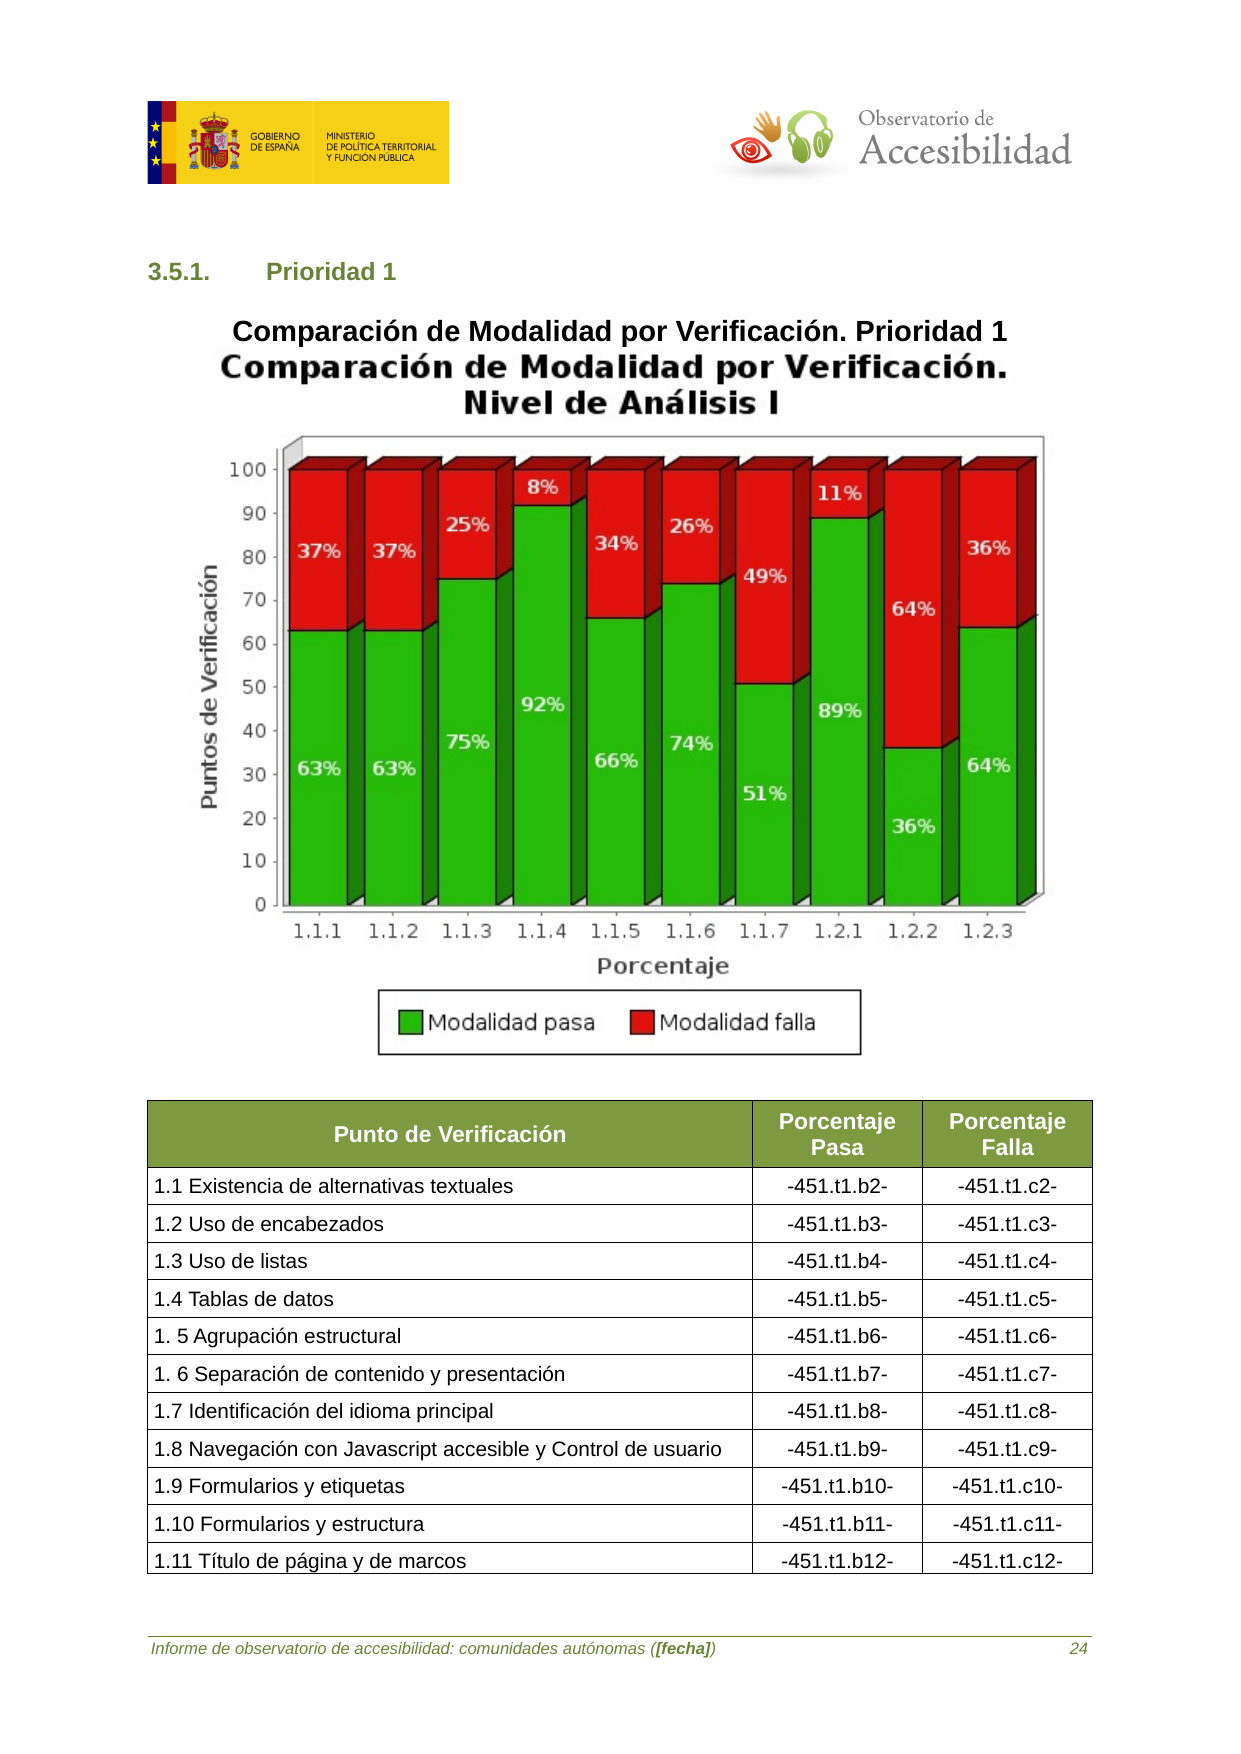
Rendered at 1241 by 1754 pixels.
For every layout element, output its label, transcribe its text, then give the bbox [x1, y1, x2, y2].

table_cell -451.t1.b6- [753, 1318, 922, 1354]
table_cell 1.8 Navegación con Javascript accesible y Control de usuario [148, 1430, 752, 1467]
table_cell -451.t1.c4- [923, 1243, 1092, 1279]
text Comparación de Modalidad por Verificación. Prioridad 1 [148, 314, 1092, 347]
table_header Porcentaje Falla [923, 1101, 1092, 1167]
table_cell 1.9 Formularios y etiquetas [148, 1468, 752, 1504]
table_cell -451.t1.c12- [923, 1543, 1092, 1573]
table_cell -451.t1.c7- [923, 1355, 1092, 1392]
table_cell -451.t1.b12- [753, 1543, 922, 1573]
table_cell 1. 5 Agrupación estructural [148, 1318, 752, 1354]
table_cell 1.11 Título de página y de marcos [148, 1543, 752, 1573]
table_cell 1.3 Uso de listas [148, 1243, 752, 1279]
picture [147, 101, 450, 184]
table_cell -451.t1.b4- [753, 1243, 922, 1279]
table_cell -451.t1.b7- [753, 1355, 922, 1392]
table_cell -451.t1.c2- [923, 1168, 1092, 1204]
picture [178, 347, 1062, 1057]
table_cell -451.t1.c11- [923, 1505, 1092, 1542]
table_cell -451.t1.b5- [753, 1280, 922, 1317]
table_header Porcentaje Pasa [753, 1101, 922, 1167]
table_cell 1.10 Formularios y estructura [148, 1505, 752, 1542]
table_cell -451.t1.b3- [753, 1205, 922, 1242]
subtitle Prioridad 1 [148, 257, 1092, 286]
table_cell 1.4 Tablas de datos [148, 1280, 752, 1317]
table_cell 1. 6 Separación de contenido y presentación [148, 1355, 752, 1392]
table_cell 1.7 Identificación del idioma principal [148, 1393, 752, 1429]
table_cell -451.t1.c5- [923, 1280, 1092, 1317]
table_cell -451.t1.c9- [923, 1430, 1092, 1467]
picture [710, 101, 1086, 184]
table_cell -451.t1.c8- [923, 1393, 1092, 1429]
table_cell -451.t1.b2- [753, 1168, 922, 1204]
table_cell -451.t1.b10- [753, 1468, 922, 1504]
table_cell -451.t1.b8- [753, 1393, 922, 1429]
table_header Punto de Verificación [148, 1101, 752, 1167]
table_cell -451.t1.c6- [923, 1318, 1092, 1354]
table_cell -451.t1.c3- [923, 1205, 1092, 1242]
table_cell -451.t1.b9- [753, 1430, 922, 1467]
table_cell -451.t1.c10- [923, 1468, 1092, 1504]
table_cell 1.1 Existencia de alternativas textuales [148, 1168, 752, 1204]
table_cell -451.t1.b11- [753, 1505, 922, 1542]
table_cell 1.2 Uso de encabezados [148, 1205, 752, 1242]
